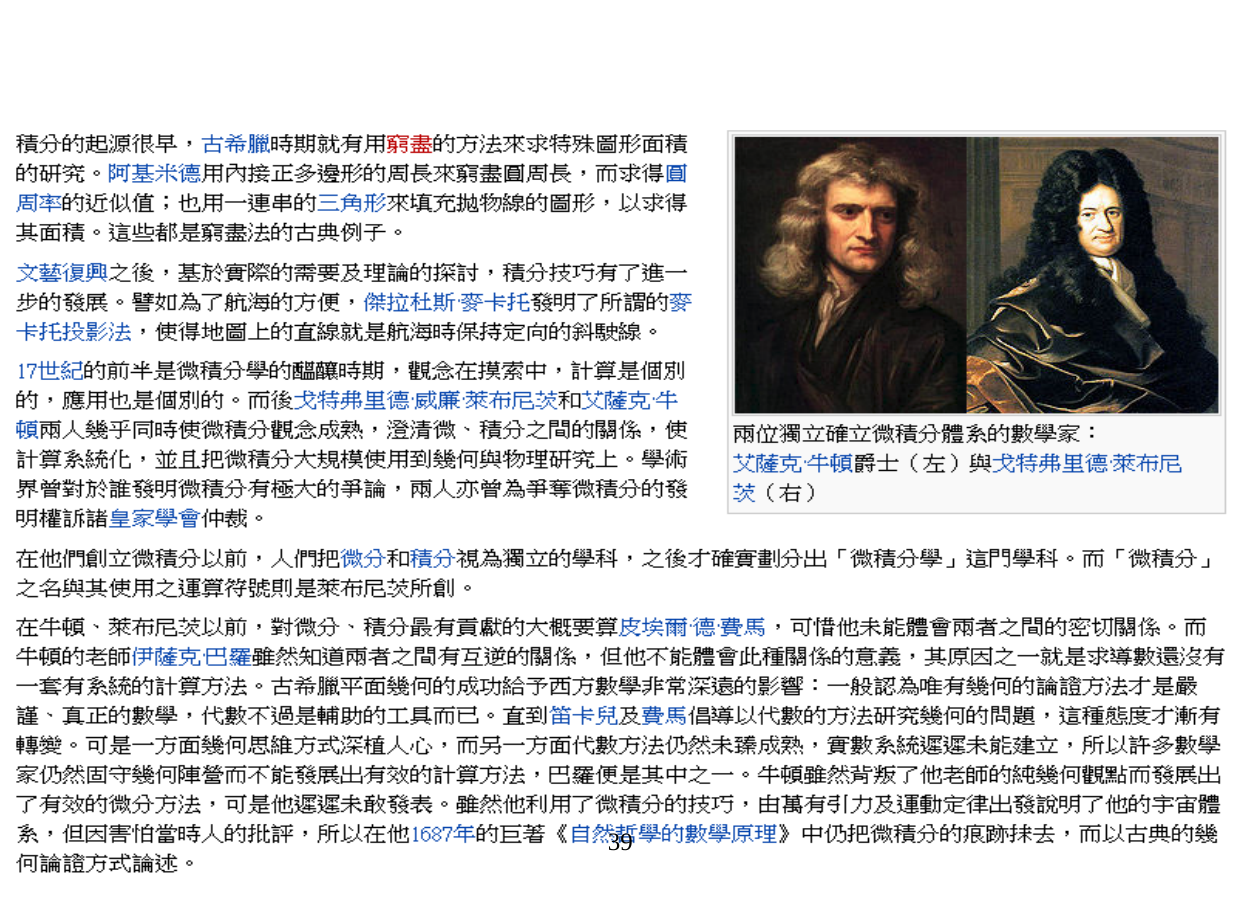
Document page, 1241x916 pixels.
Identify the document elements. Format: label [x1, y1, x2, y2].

picture [12, 129, 1228, 878]
